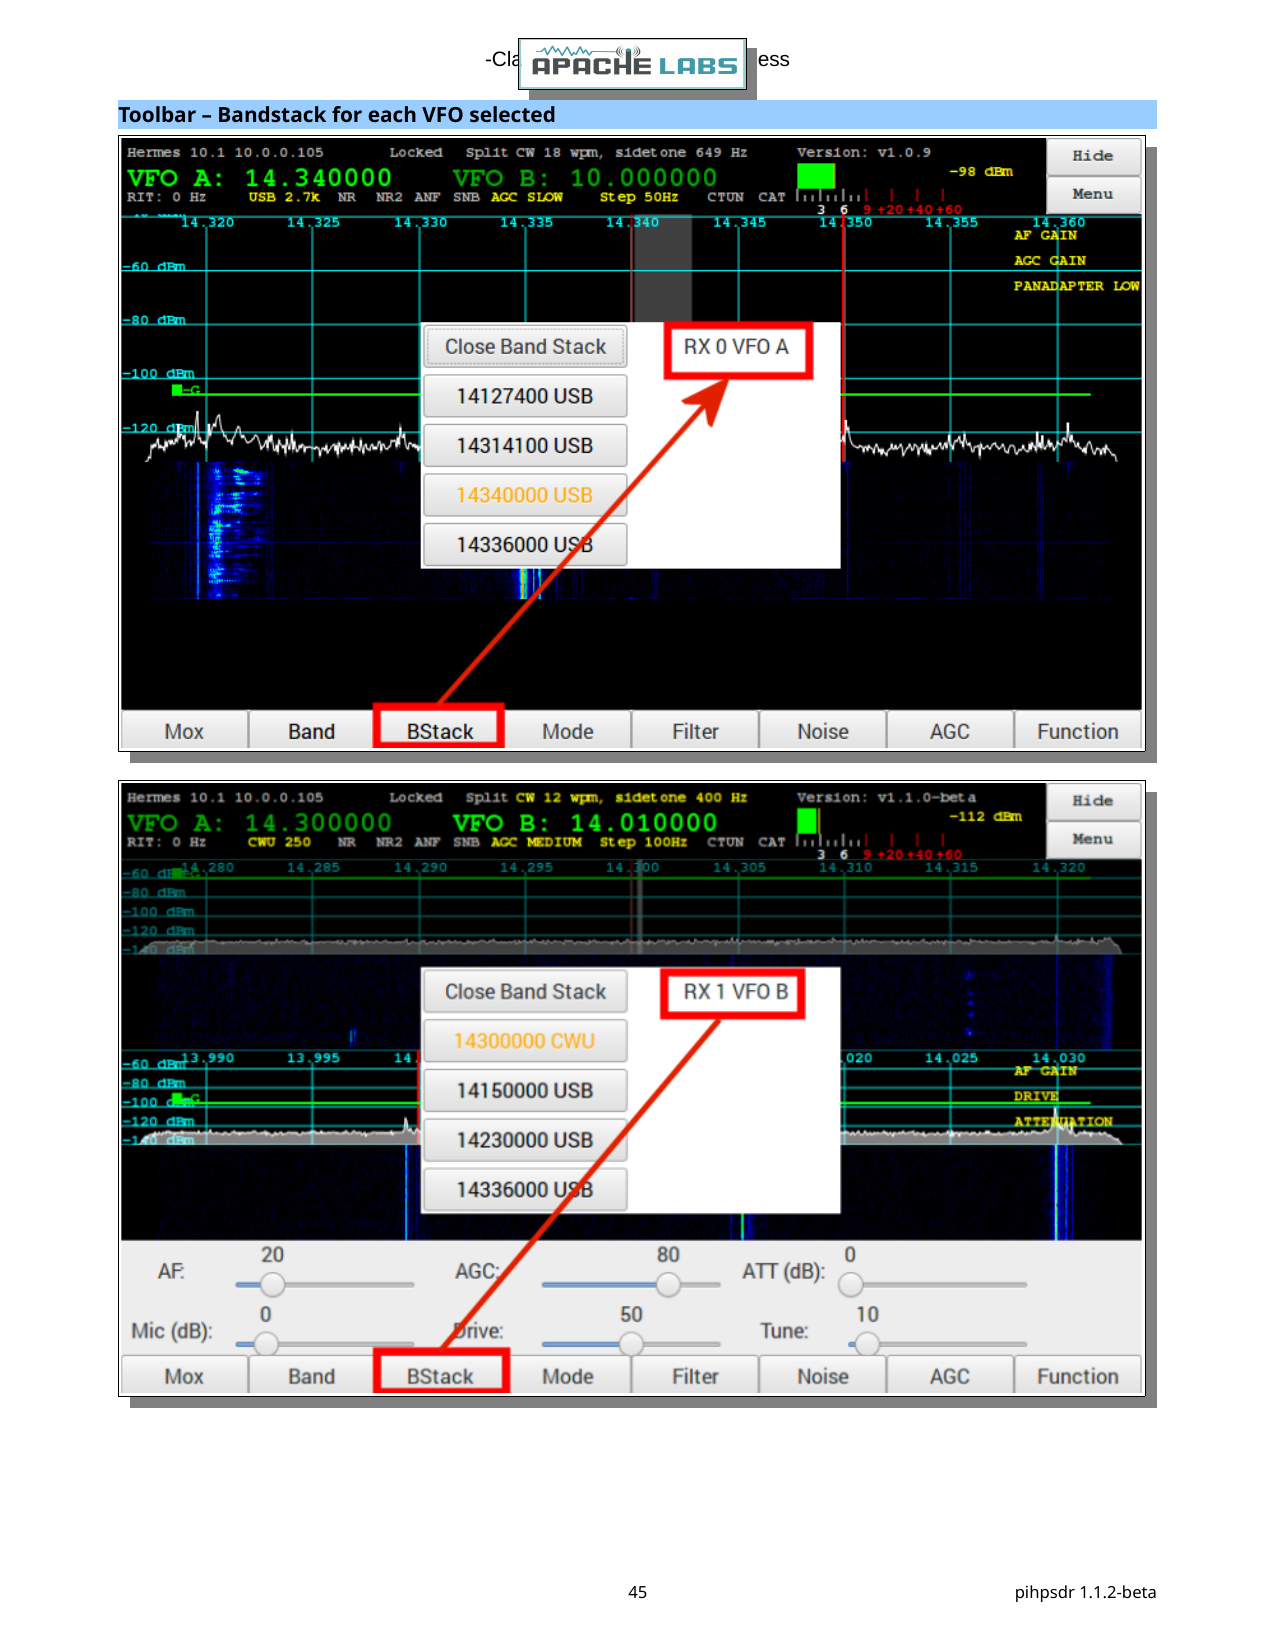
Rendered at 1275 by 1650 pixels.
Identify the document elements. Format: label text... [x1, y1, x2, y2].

picture [521, 40, 744, 87]
picture [121, 138, 1142, 748]
subtitle Toolbar – Bandstack for each VFO selected [118, 100, 1157, 129]
picture [121, 783, 1142, 1393]
